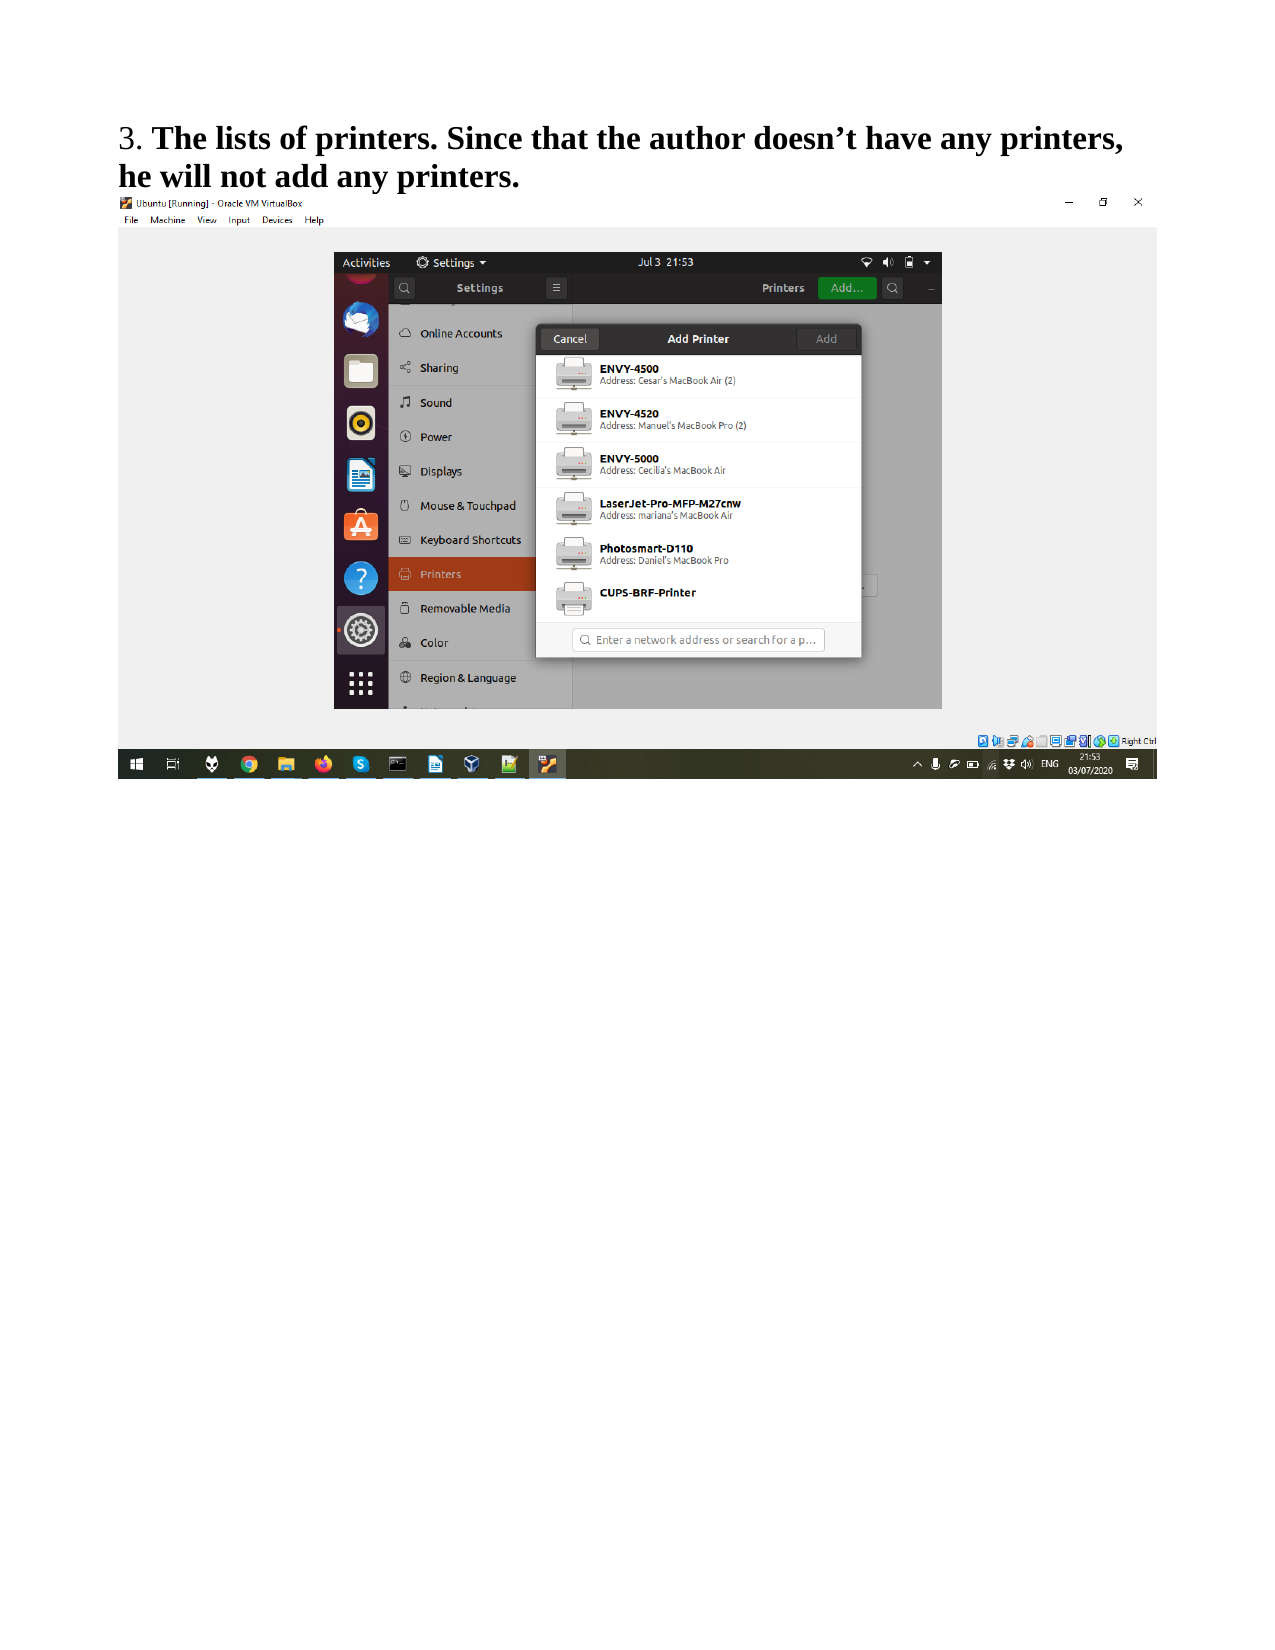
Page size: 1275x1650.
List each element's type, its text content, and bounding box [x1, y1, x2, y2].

text 3. The lists of printers. Since that the author doesn’t have any printers, he will not add any printers. [118, 118, 1157, 194]
picture [118, 194, 1157, 779]
